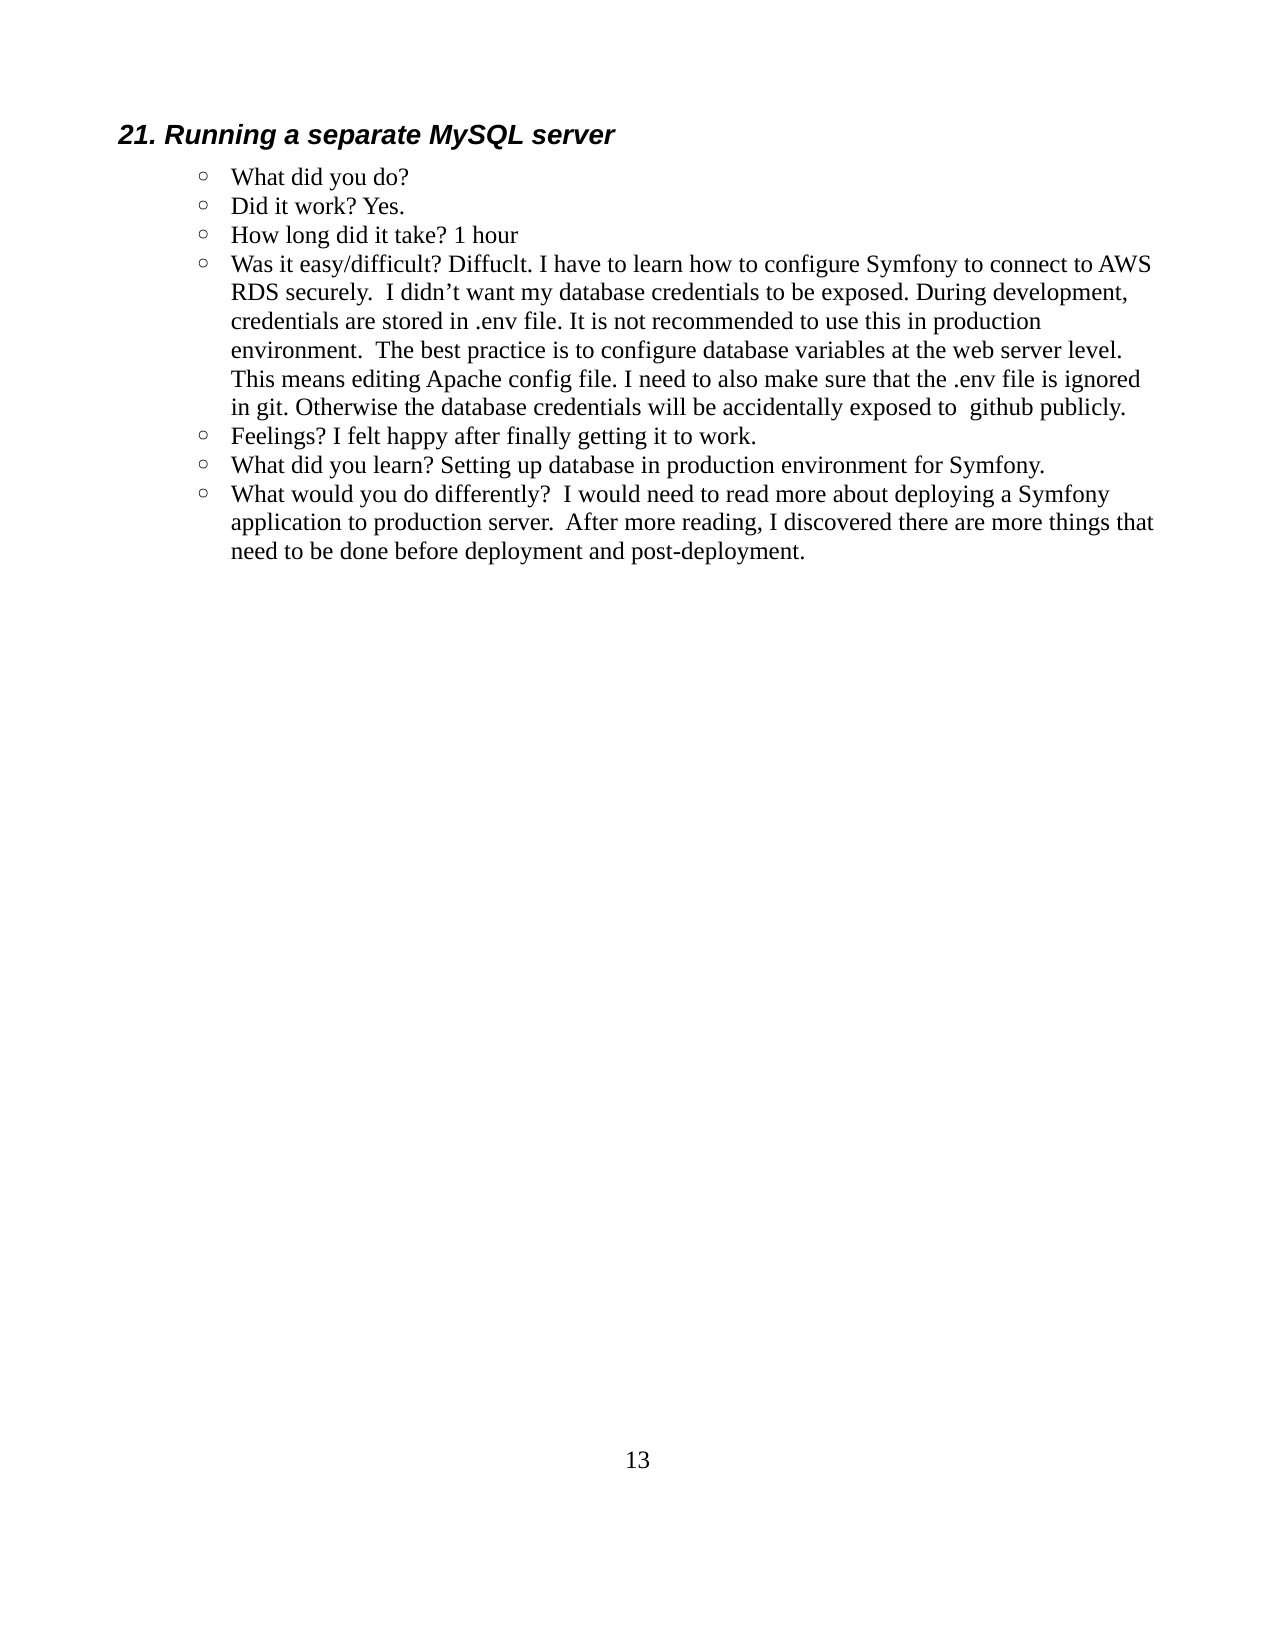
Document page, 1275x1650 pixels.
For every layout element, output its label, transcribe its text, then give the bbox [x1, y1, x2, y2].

list How long did it take? 1 hour [193, 220, 1157, 249]
list What did you learn? Setting up database in production environment for Symfony. [193, 450, 1157, 479]
list Was it easy/difficult? Diffuclt. I have to learn how to configure Symfony to connect to AWS RDS securely. I didn’t want my database credentials to be exposed. During development, credentials are stored in .env file. It is not recommended to use this in production environment. The best practice is to configure database variables at the web server level. This means editing Apache config file. I need to also make sure that the .env file is ignored in git. Otherwise the database credentials will be accidentally exposed to github publicly. [193, 249, 1157, 421]
list Did it work? Yes. [193, 191, 1157, 220]
list Feelings? I felt happy after finally getting it to work. [193, 421, 1157, 450]
subtitle 21. Running a separate MySQL server [118, 118, 1157, 150]
list What would you do differently? I would need to read more about deploying a Symfony application to production server. After more reading, I discovered there are more things that need to be done before deployment and post-deployment. [193, 479, 1157, 565]
list What did you do? [193, 162, 1157, 191]
